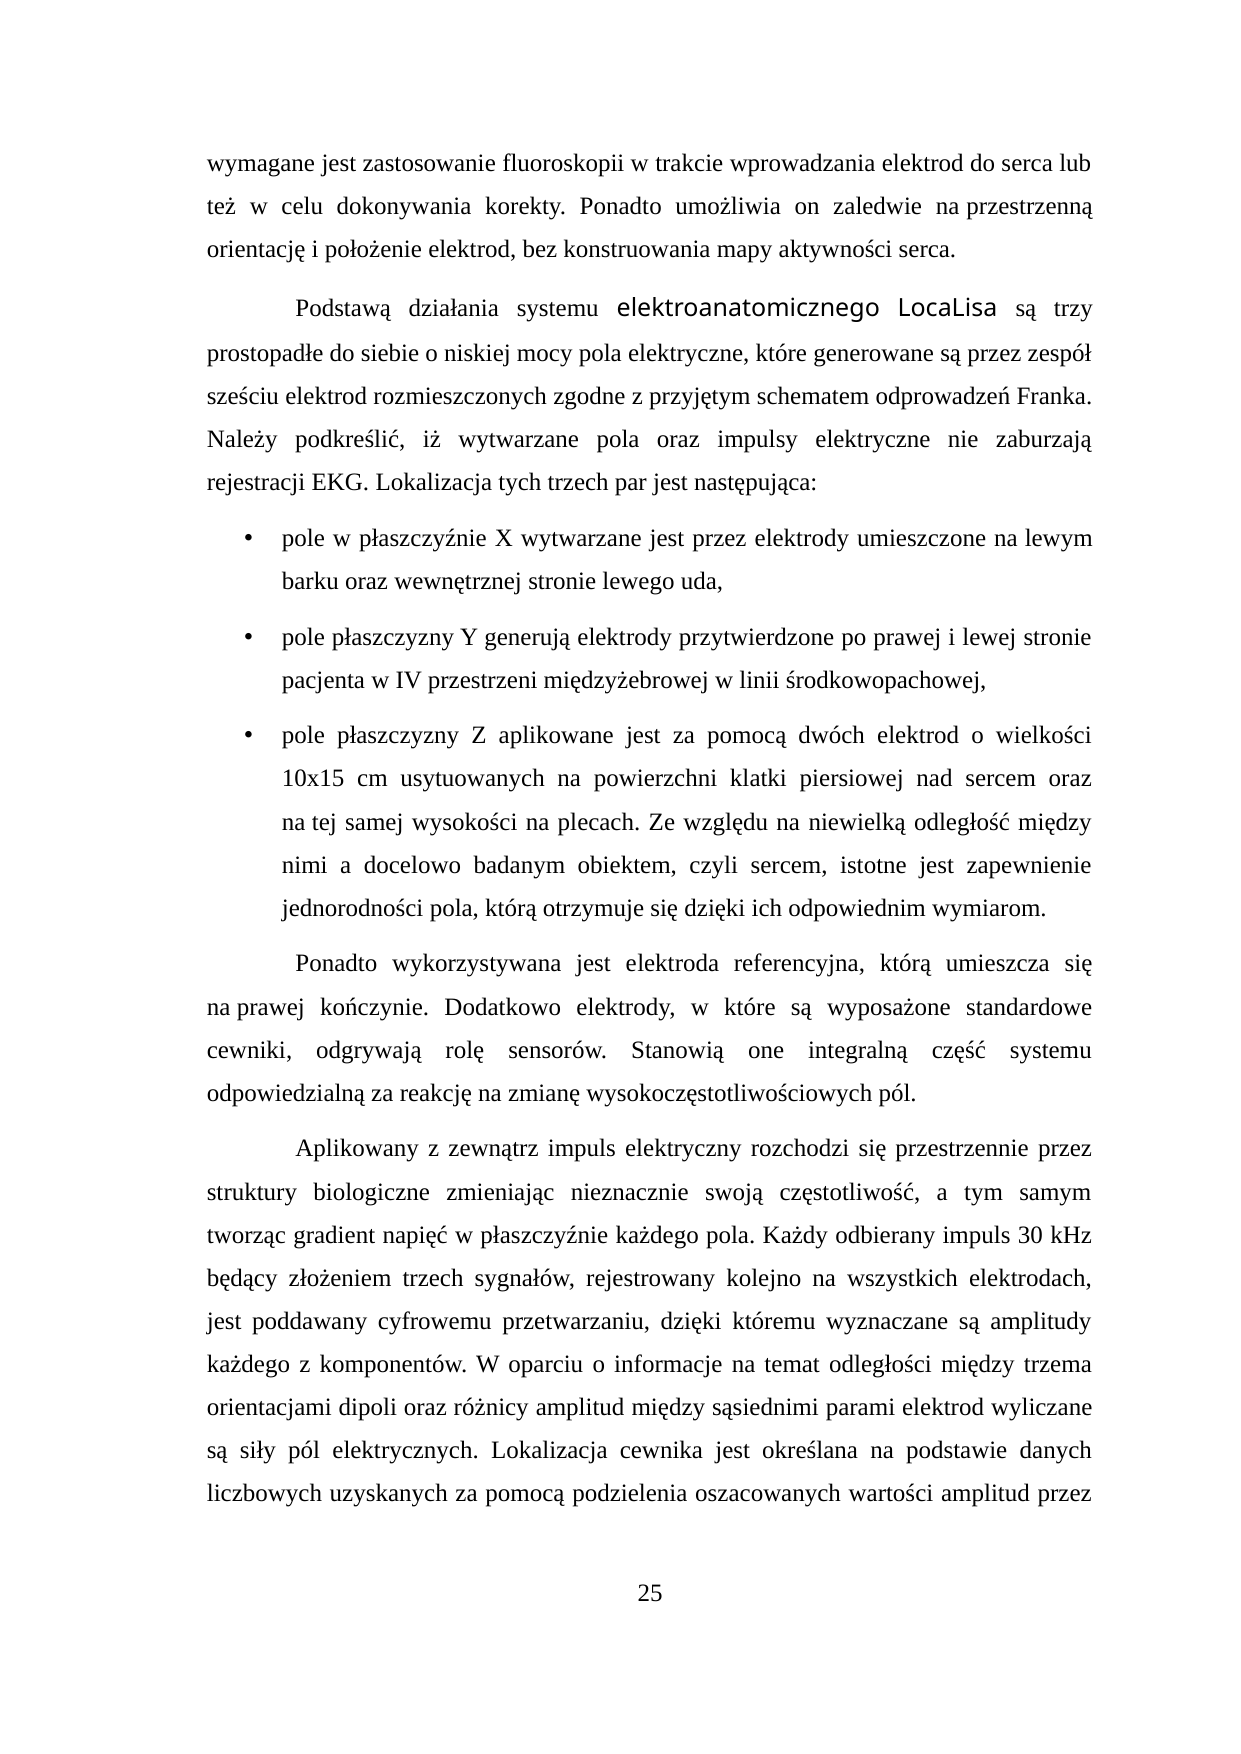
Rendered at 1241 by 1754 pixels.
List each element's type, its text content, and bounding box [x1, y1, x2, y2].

text Aplikowany z zewnątrz impuls elektryczny rozchodzi się przestrzennie przez struktury biologiczne zmieniając nieznacznie swoją częstotliwość, a tym samym tworząc gradient napięć w płaszczyźnie każdego pola. Każdy odbierany impuls 30 kHz będący złożeniem trzech sygnałów, rejestrowany kolejno na wszystkich elektrodach, jest poddawany cyfrowemu przetwarzaniu, dzięki któremu wyznaczane są amplitudy każdego z komponentów. W oparciu o informacje na temat odległości między trzema orientacjami dipoli oraz różnicy amplitud między sąsiednimi parami elektrod wyliczane są siły pól elektrycznych. Lokalizacja cewnika jest określana na podstawie danych liczbowych uzyskanych za pomocą podzielenia oszacowanych wartości amplitud przez [207, 1133, 1093, 1507]
text Podstawą działania systemu elektroanatomicznego LocaLisa są trzy prostopadłe do siebie o niskiej mocy pola elektryczne, które generowane są przez zespół sześciu elektrod rozmieszczonych zgodne z przyjętym schematem odprowadzeń Franka. Należy podkreślić, iż wytwarzane pola oraz impulsy elektryczne nie zaburzają rejestracji EKG. Lokalizacja tych trzech par jest następująca: [207, 289, 1093, 496]
text Ponadto wykorzystywana jest elektroda referencyjna, którą umieszcza się na prawej kończynie. Dodatkowo elektrody, w które są wyposażone standardowe cewniki, odgrywają rolę sensorów. Stanowią one integralną część systemu odpowiedzialną za reakcję na zmianę wysokoczęstotliwościowych pól. [207, 948, 1093, 1107]
list pole płaszczyzny Y generują elektrody przytwierdzone po prawej i lewej stronie pacjenta w IV przestrzeni międzyżebrowej w linii środkowopachowej, [244, 622, 1093, 693]
list pole płaszczyzny Z aplikowane jest za pomocą dwóch elektrod o wielkości 10x15 cm usytuowanych na powierzchni klatki piersiowej nad sercem oraz na tej samej wysokości na plecach. Ze względu na niewielką odległość między nimi a docelowo badanym obiektem, czyli sercem, istotne jest zapewnienie jednorodności pola, którą otrzymuje się dzięki ich odpowiednim wymiarom. [244, 720, 1093, 922]
text wymagane jest zastosowanie fluoroskopii w trakcie wprowadzania elektrod do serca lub też w celu dokonywania korekty. Ponadto umożliwia on zaledwie na przestrzenną orientację i położenie elektrod, bez konstruowania mapy aktywności serca. [207, 148, 1093, 263]
list pole w płaszczyźnie X wytwarzane jest przez elektrody umieszczone na lewym barku oraz wewnętrznej stronie lewego uda, [244, 523, 1093, 595]
